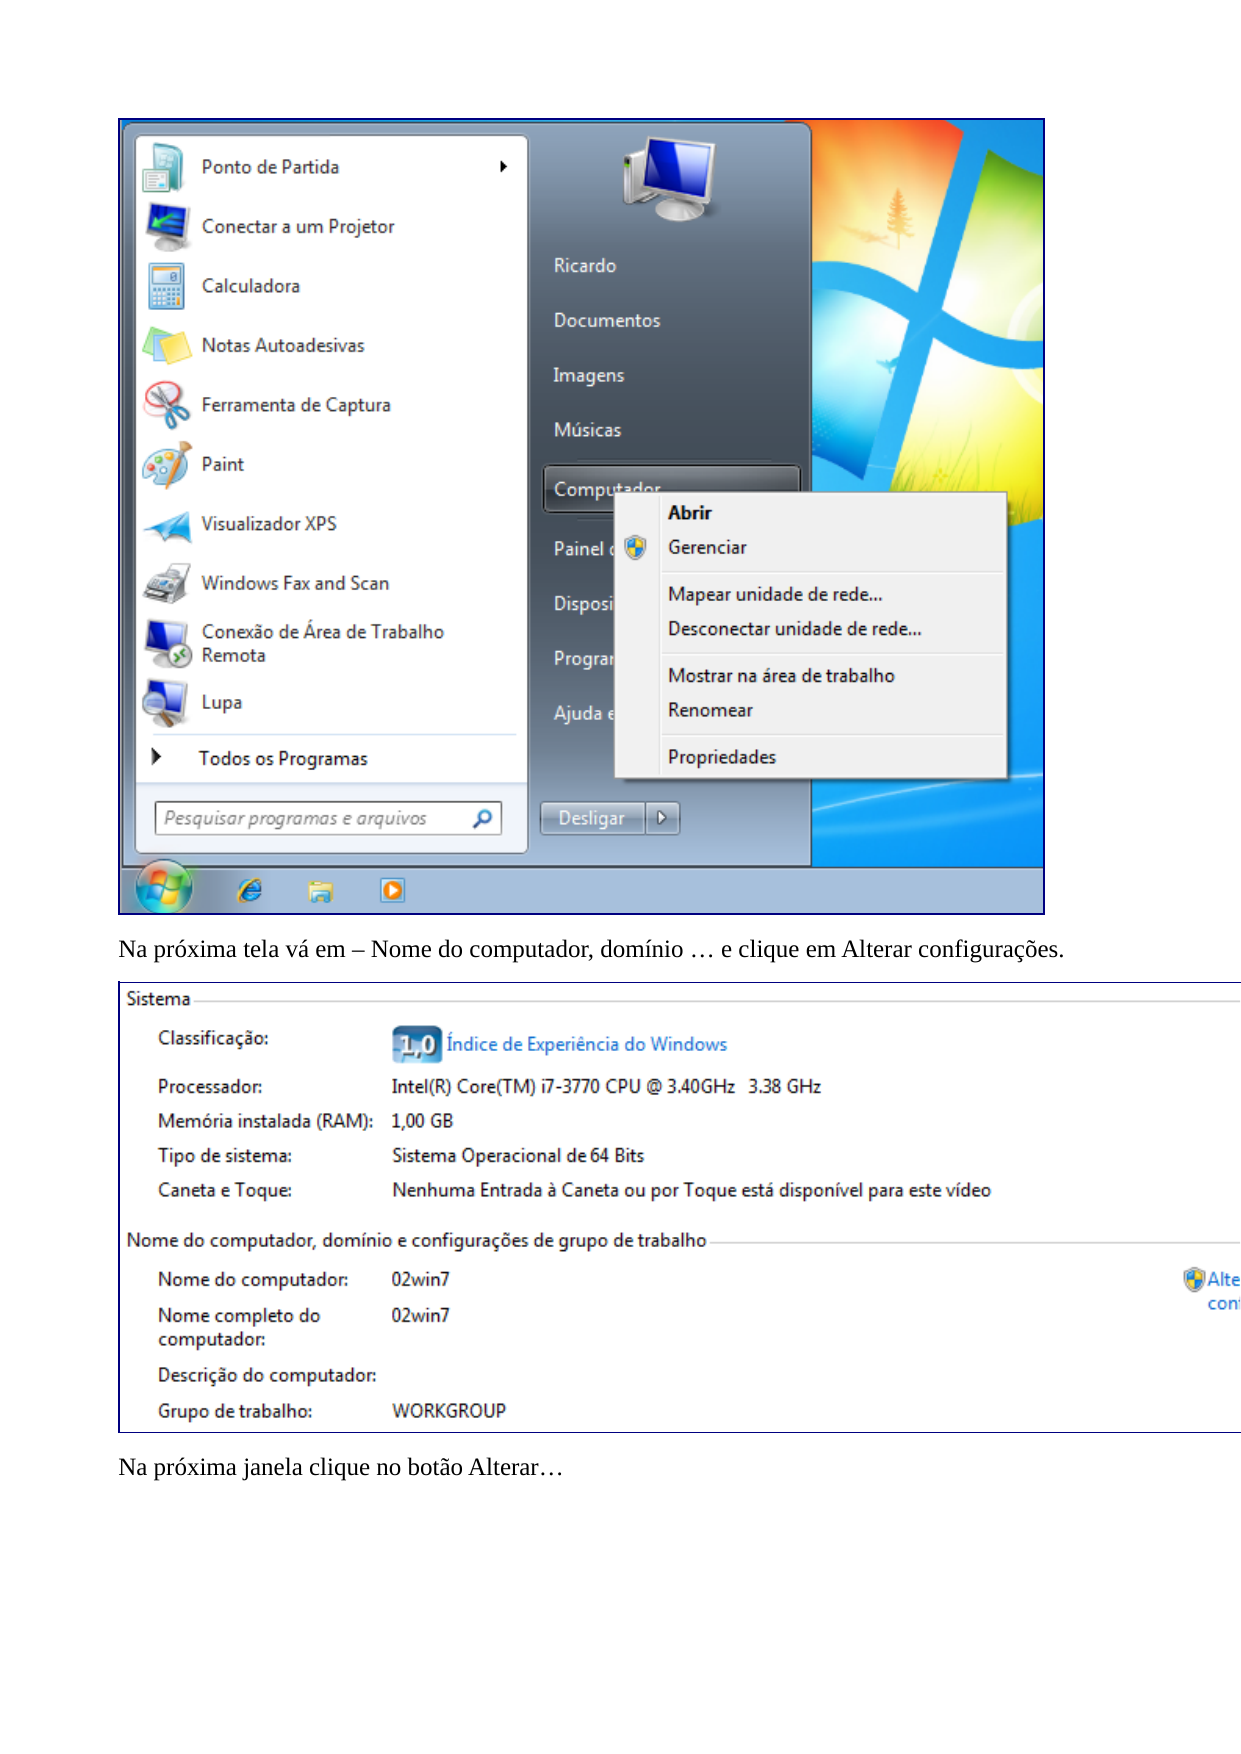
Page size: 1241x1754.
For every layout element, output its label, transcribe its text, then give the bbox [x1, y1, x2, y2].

picture [120, 983, 1241, 1432]
text Na próxima tela vá em – Nome do computador, domínio … e clique em Alterar configurações. [118, 934, 1122, 963]
text Na próxima janela clique no botão Alterar… [118, 1452, 1122, 1481]
picture [120, 120, 1043, 913]
